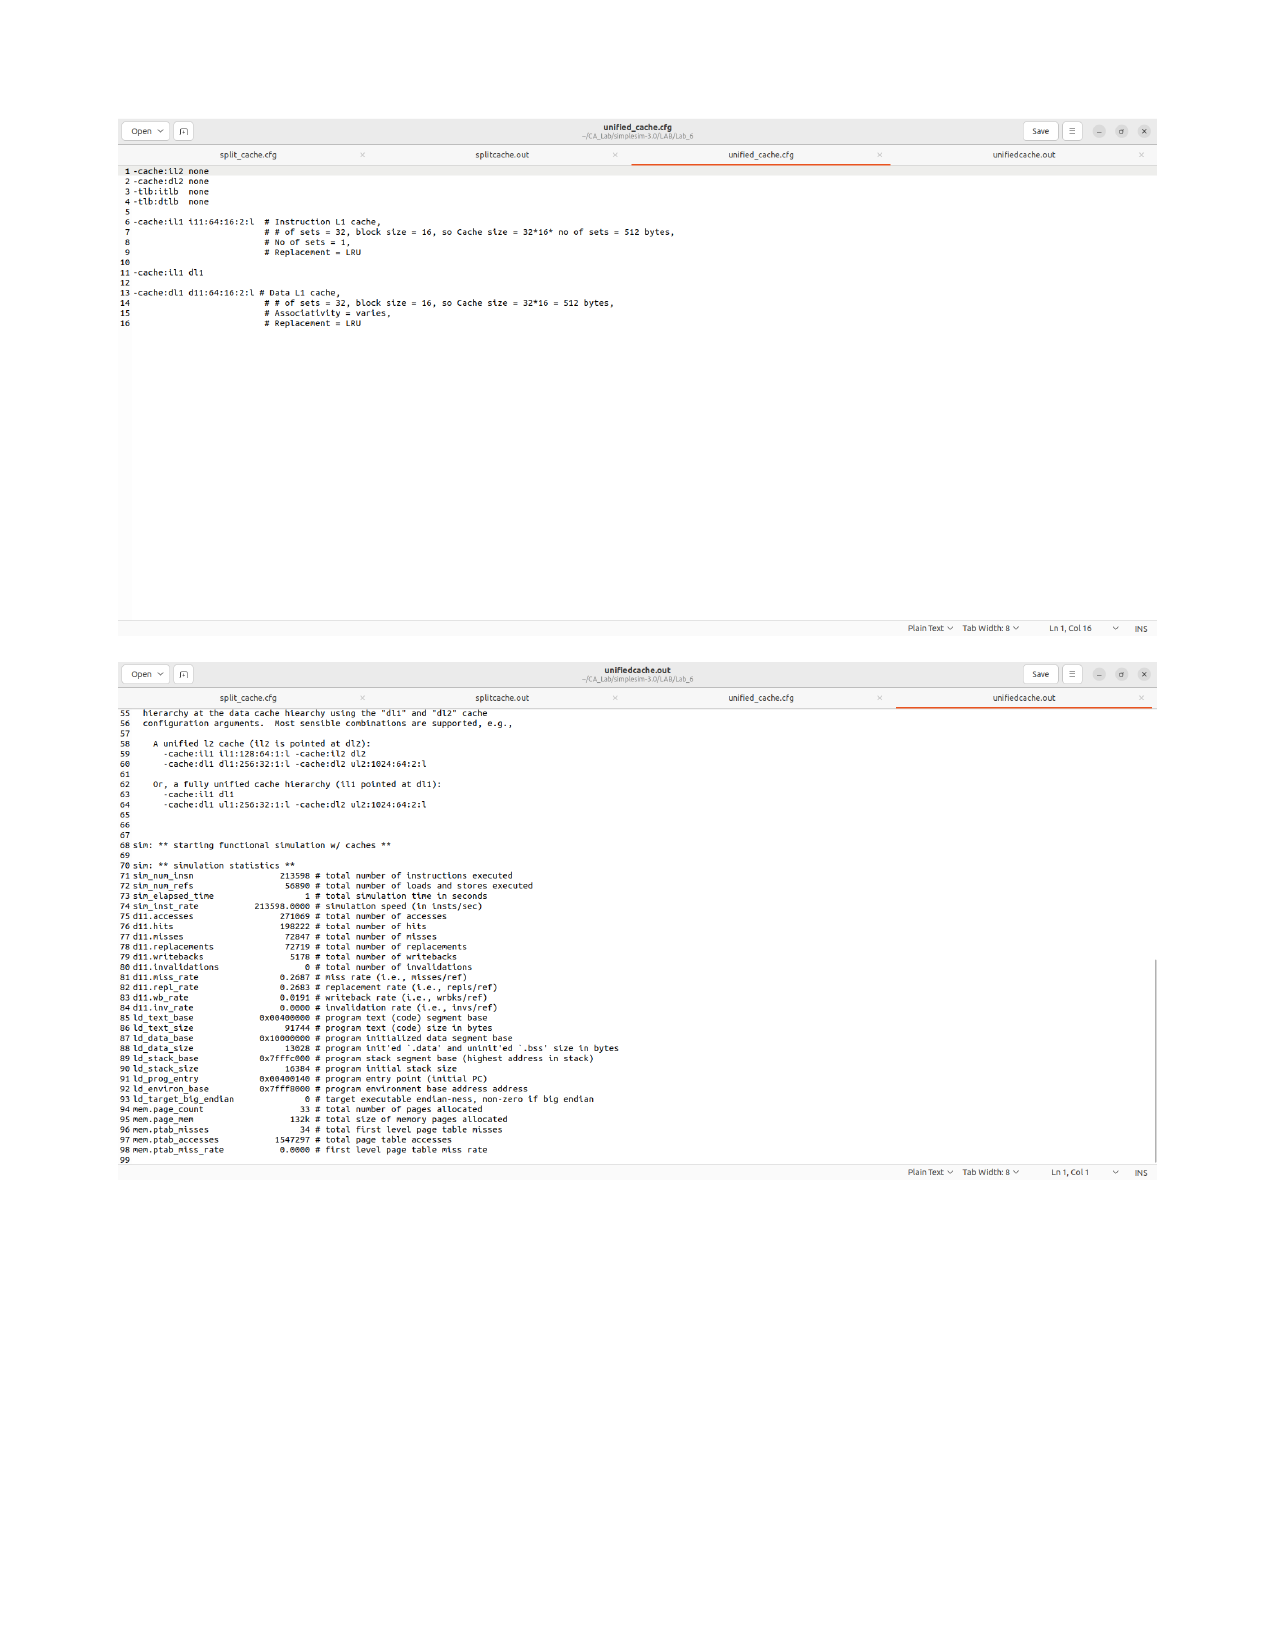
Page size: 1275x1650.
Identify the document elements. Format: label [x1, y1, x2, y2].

picture [118, 662, 1157, 1180]
picture [118, 118, 1157, 636]
